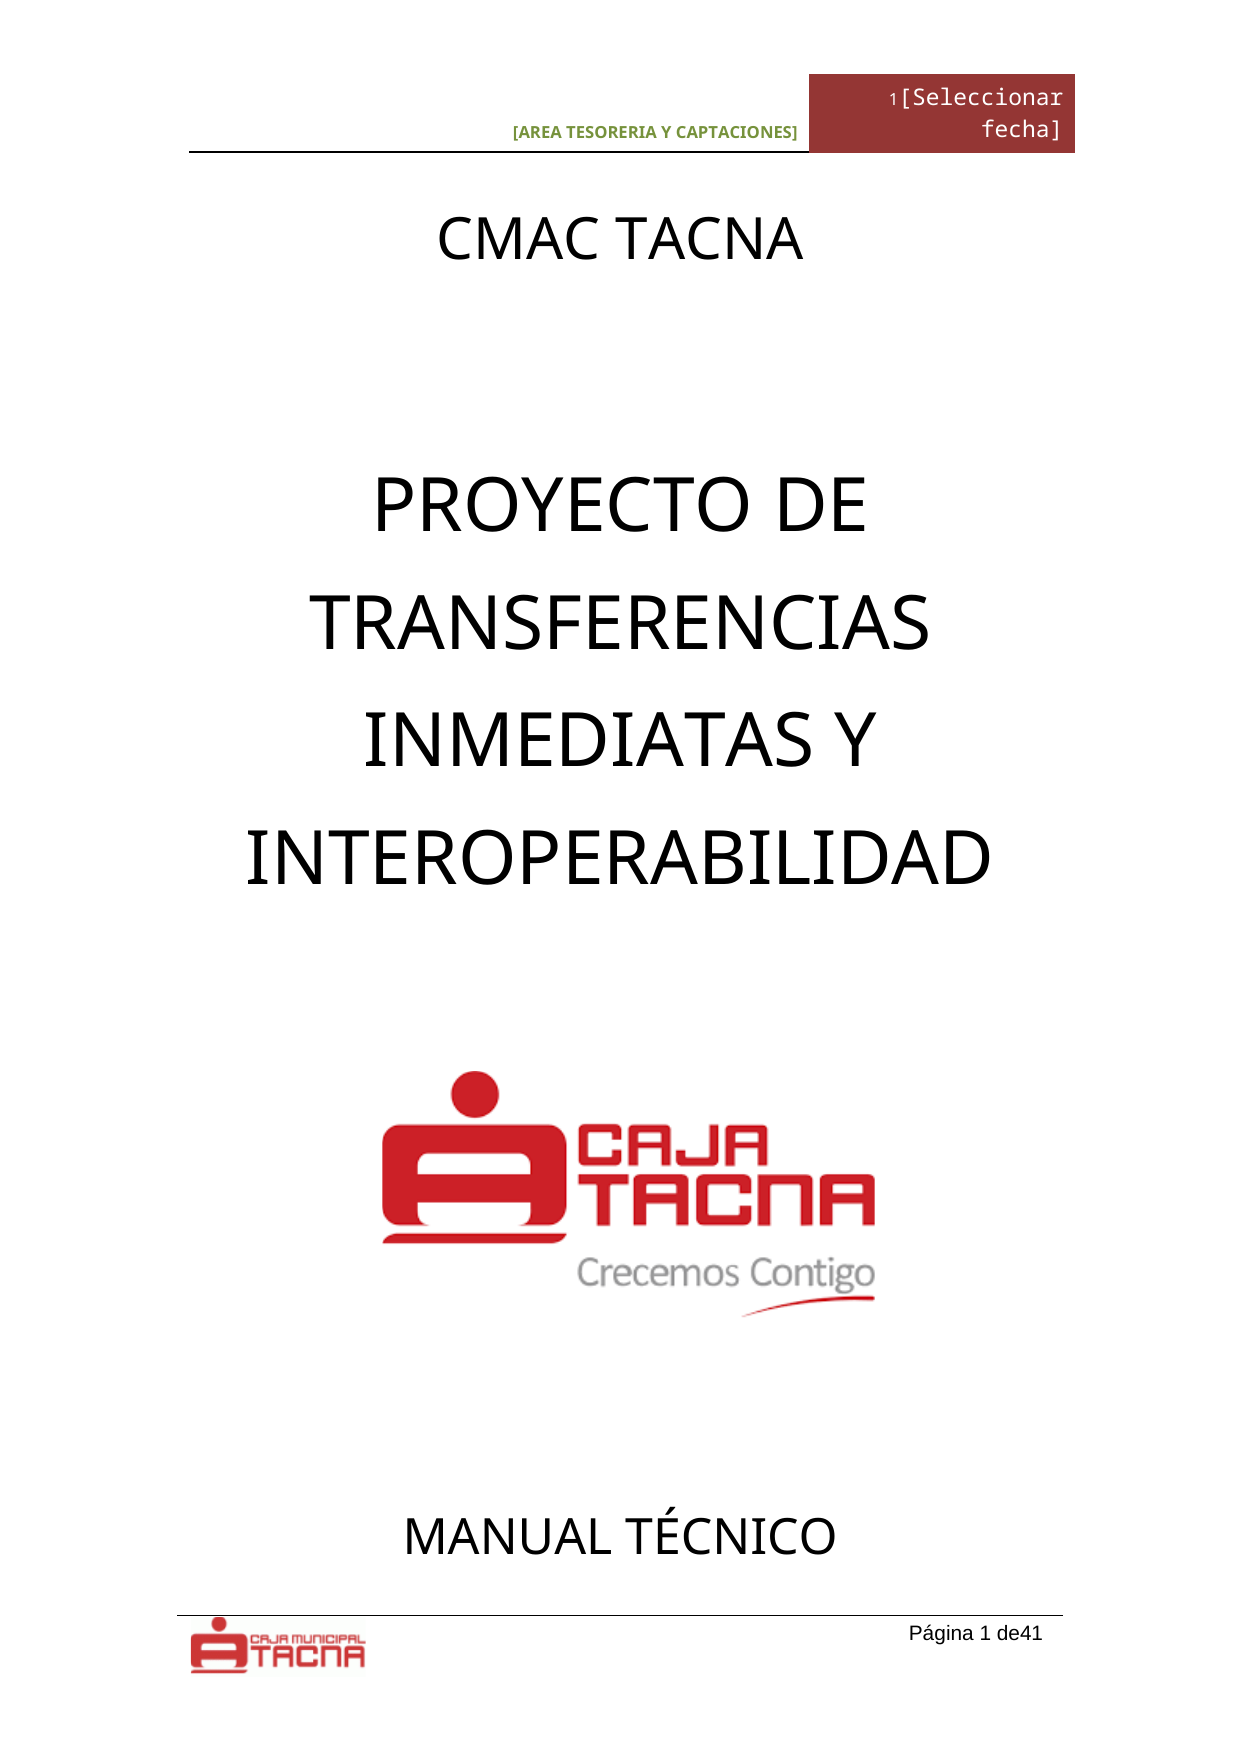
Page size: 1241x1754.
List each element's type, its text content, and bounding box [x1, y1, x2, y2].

text CMAC TACNA [177, 197, 1063, 276]
text MANUAL TÉCNICO [177, 1501, 1063, 1569]
text PROYECTO DE TRANSFERENCIAS INMEDIATAS Y INTEROPERABILIDAD [177, 451, 1063, 906]
